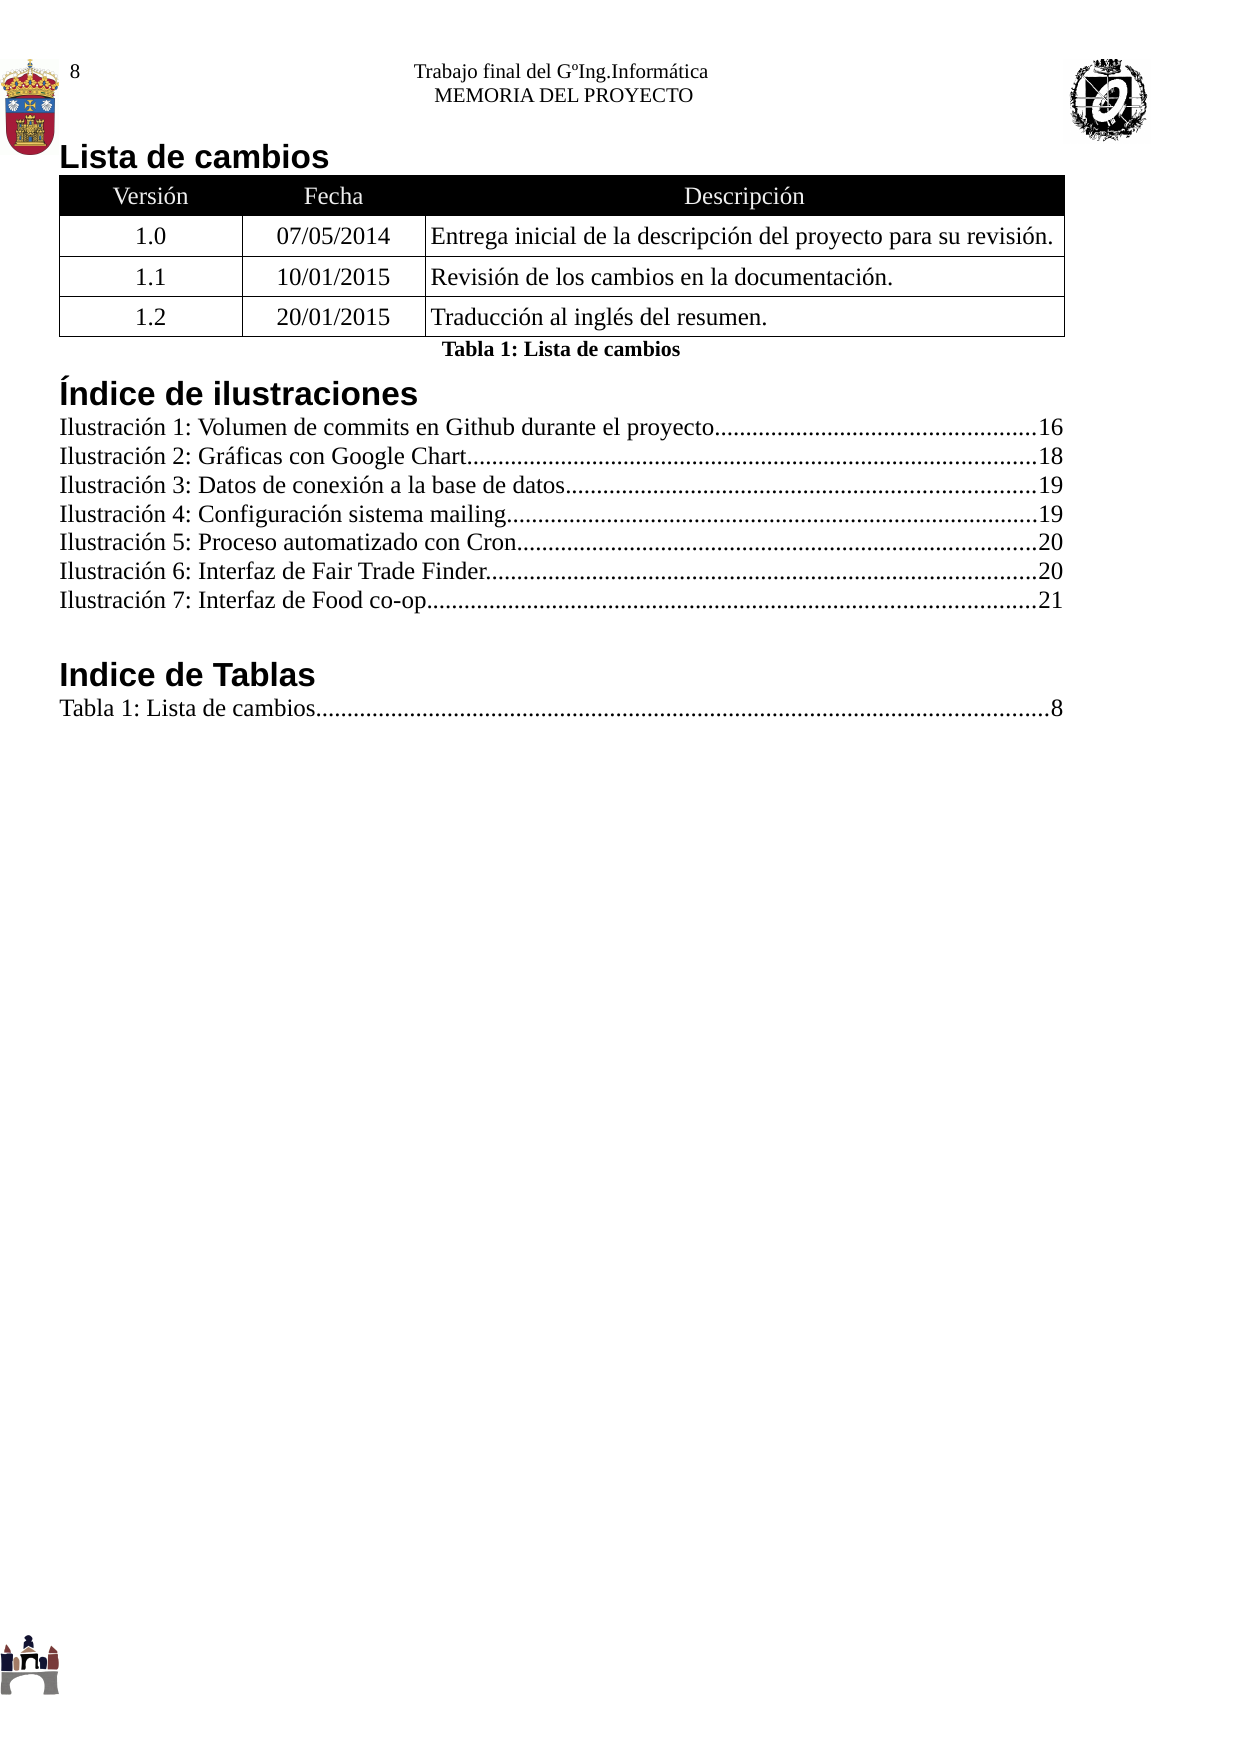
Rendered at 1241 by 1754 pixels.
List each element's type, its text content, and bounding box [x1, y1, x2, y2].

picture [0, 1634, 59, 1695]
table_cell Traducción al inglés del resumen. [426, 297, 1064, 336]
table_cell 10/01/2015 [243, 257, 425, 296]
table_header Descripción [426, 176, 1064, 215]
table_cell Revisión de los cambios en la documentación. [426, 257, 1064, 296]
table_cell 1.1 [60, 257, 242, 296]
table_header Fecha [243, 176, 425, 215]
text Ilustración 4: Configuración sistema mailing. 19 [59, 499, 1063, 527]
subtitle Lista de cambios [59, 137, 1063, 175]
picture [1063, 59, 1152, 144]
text Tabla 1: Lista de cambios [59, 337, 1063, 362]
table_cell 20/01/2015 [243, 297, 425, 336]
text Tabla 1: Lista de cambios 8 [59, 693, 1063, 722]
subtitle Indice de Tablas [59, 655, 1063, 693]
table_header Versión [60, 176, 242, 215]
picture [0, 59, 59, 155]
table_cell 1.0 [60, 216, 242, 256]
text Ilustración 5: Proceso automatizado con Cron 20 [59, 527, 1063, 556]
text Ilustración 2: Gráficas con Google Chart 18 [59, 441, 1063, 470]
text Ilustración 6: Interfaz de Fair Trade Finder. 20 [59, 556, 1063, 585]
text Ilustración 1: Volumen de commits en Github durante el proyecto. 16 [59, 412, 1063, 441]
table_cell Entrega inicial de la descripción del proyecto para su revisión. [426, 216, 1064, 256]
text Ilustración 7: Interfaz de Food co-op. 21 [59, 585, 1063, 614]
table_cell 07/05/2014 [243, 216, 425, 256]
subtitle Índice de ilustraciones [59, 374, 1063, 412]
text Ilustración 3: Datos de conexión a la base de datos. 19 [59, 470, 1063, 499]
table_cell 1.2 [60, 297, 242, 336]
